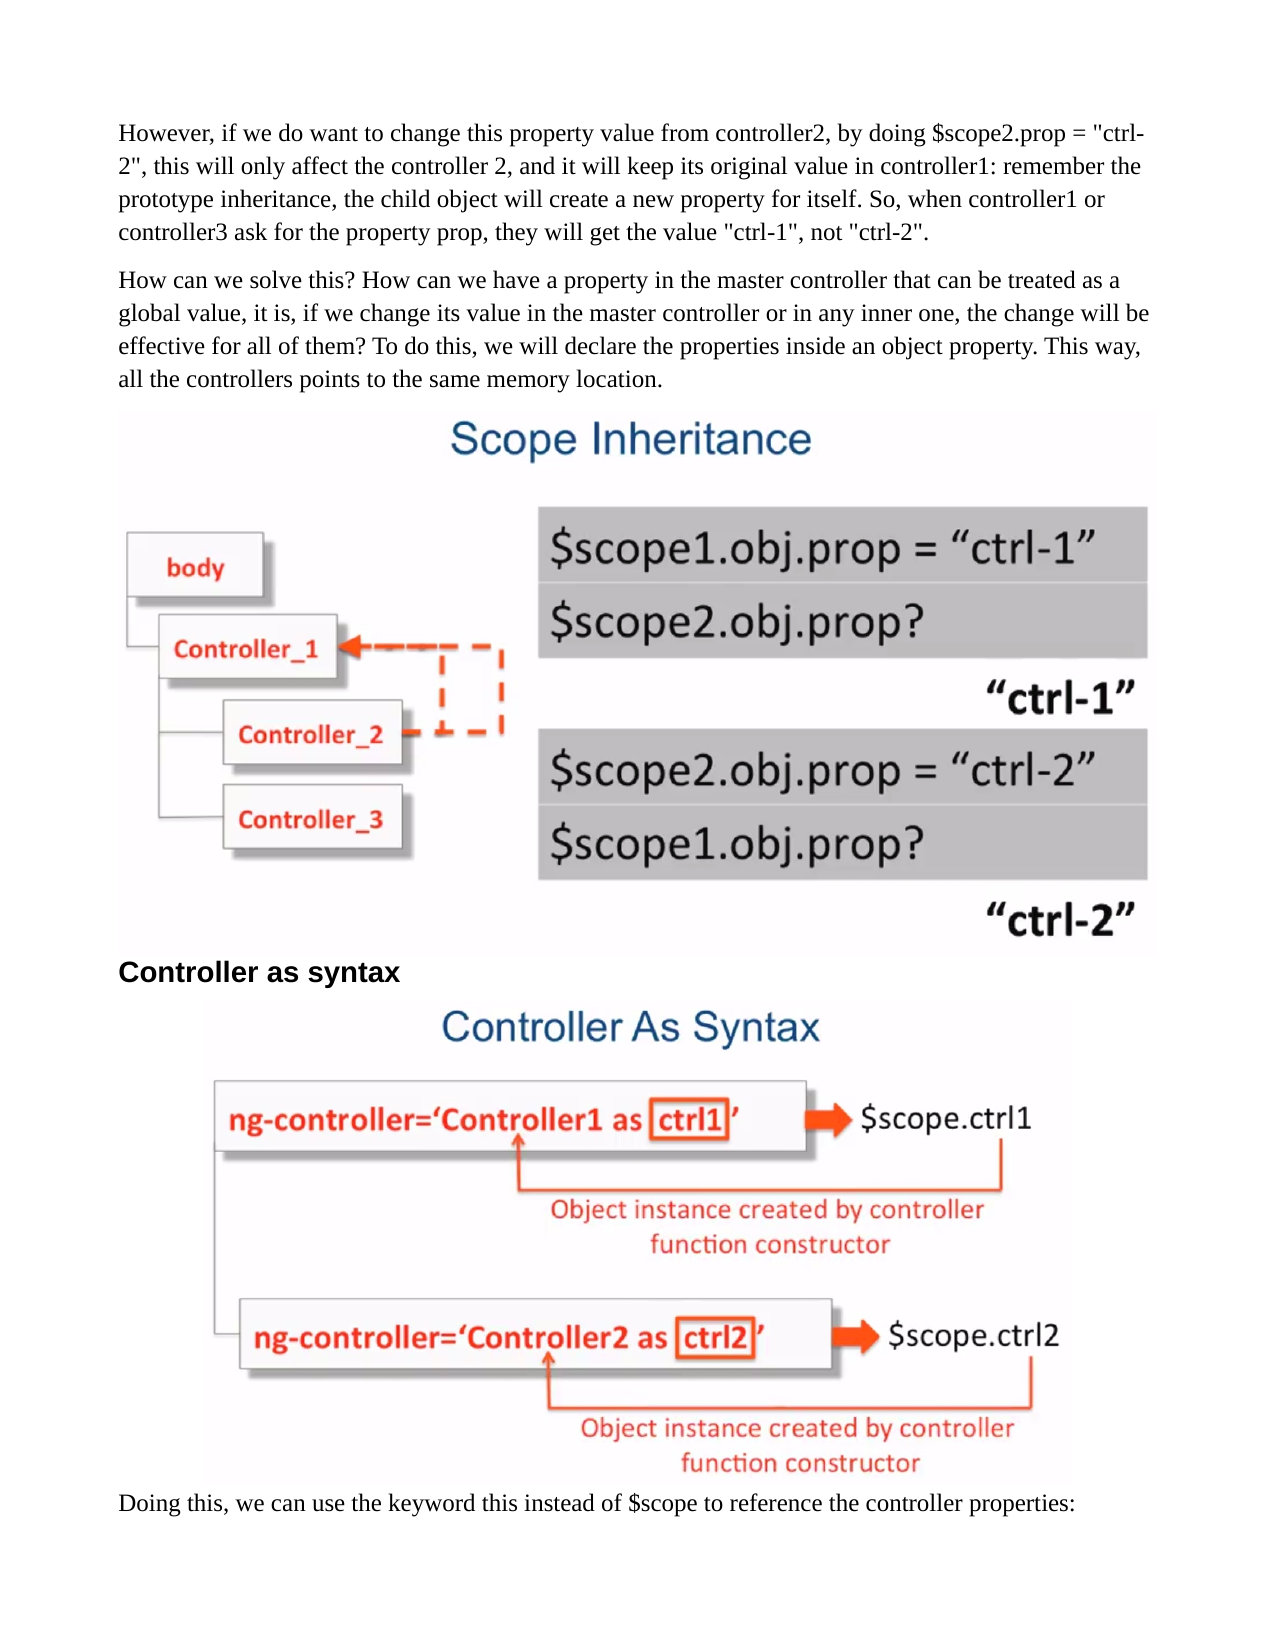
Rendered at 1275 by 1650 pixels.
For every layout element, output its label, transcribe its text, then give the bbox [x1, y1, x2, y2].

text How can we solve this? How can we have a property in the master controller that can be treated as a global value, it is, if we change its value in the master controller or in any inner one, the change will be effective for all of them? To do this, we will declare the properties inside an object property. This way, all the controllers points to the same memory location. [118, 265, 1157, 393]
subtitle Controller as syntax [118, 956, 1157, 989]
text Doing this, we can use the keyword this instead of $scope to reference the controller properties: [118, 1002, 1157, 1516]
text However, if we do want to change this property value from controller2, by doing $scope2.prop = "ctrl-2", this will only affect the controller 2, and it will keep its original value in controller1: remember the prototype inheritance, the child object will create a new property for itself. So, when controller1 or controller3 ask for the property prop, they will get the value "ctrl-1", not "ctrl-2". [118, 118, 1157, 246]
picture [118, 411, 1157, 956]
picture [203, 1001, 1072, 1484]
